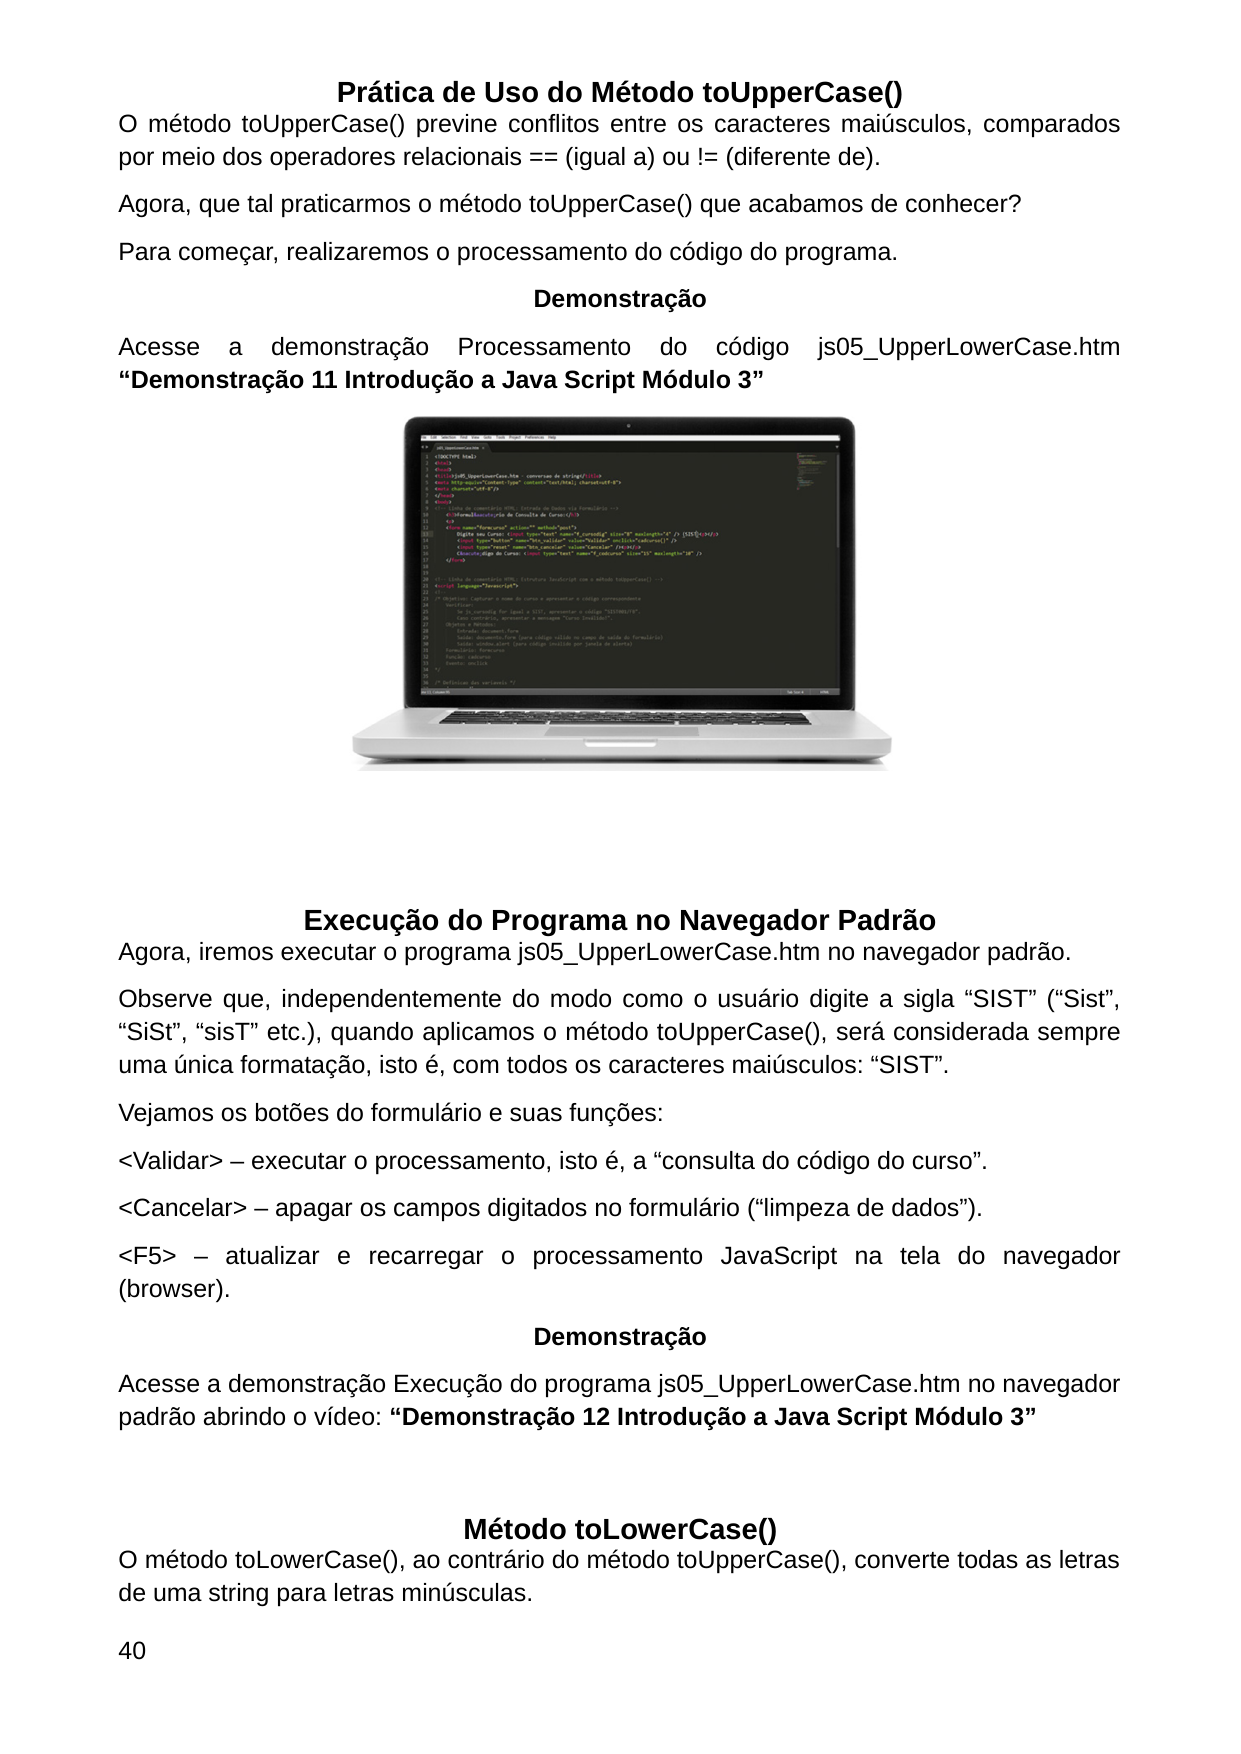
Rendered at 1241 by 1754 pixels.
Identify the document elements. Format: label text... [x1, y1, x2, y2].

text <F5> – atualizar e recarregar o processamento JavaScript na tela do navegador (browser). [118, 1241, 1122, 1303]
text <Validar> – executar o processamento, isto é, a “consulta do código do curso”. [118, 1146, 1122, 1174]
text Observe que, independentemente do modo como o usuário digite a sigla “SIST” (“Sist”, “SiSt”, “sisT” etc.), quando aplicamos o método toUpperCase(), será considerada sempre uma única formatação, isto é, com todos os caracteres maiúsculos: “SIST”. [118, 984, 1122, 1079]
text O método toUpperCase() previne conflitos entre os caracteres maiúsculos, comparados por meio dos operadores relacionais == (igual a) ou != (diferente de). [118, 108, 1122, 170]
text Acesse a demonstração Processamento do código js05_UpperLowerCase.htm “Demonstração 11 Introdução a Java Script Módulo 3” [118, 332, 1122, 394]
text Para começar, realizaremos o processamento do código do programa. [118, 237, 1122, 266]
text O método toLowerCase(), ao contrário do método toUpperCase(), converte todas as letras de uma string para letras minúsculas. [118, 1545, 1122, 1607]
subtitle Execução do Programa no Navegador Padrão [118, 903, 1122, 937]
text <Cancelar> – apagar os campos digitados no formulário (“limpeza de dados”). [118, 1193, 1122, 1222]
text Agora, que tal praticarmos o método toUpperCase() que acabamos de conhecer? [118, 189, 1122, 218]
text Demonstração [118, 284, 1122, 313]
text Agora, iremos executar o programa js05_UpperLowerCase.htm no navegador padrão. [118, 937, 1122, 966]
text Acesse a demonstração Execução do programa js05_UpperLowerCase.htm no navegador padrão abrindo o vídeo: “Demonstração 12 Introdução a Java Script Módulo 3” [118, 1369, 1122, 1431]
subtitle Método toLowerCase() [118, 1512, 1122, 1545]
text Demonstração [118, 1321, 1122, 1350]
text Vejamos os botões do formulário e suas funções: [118, 1098, 1122, 1127]
subtitle Prática de Uso do Método toUpperCase() [118, 75, 1122, 108]
